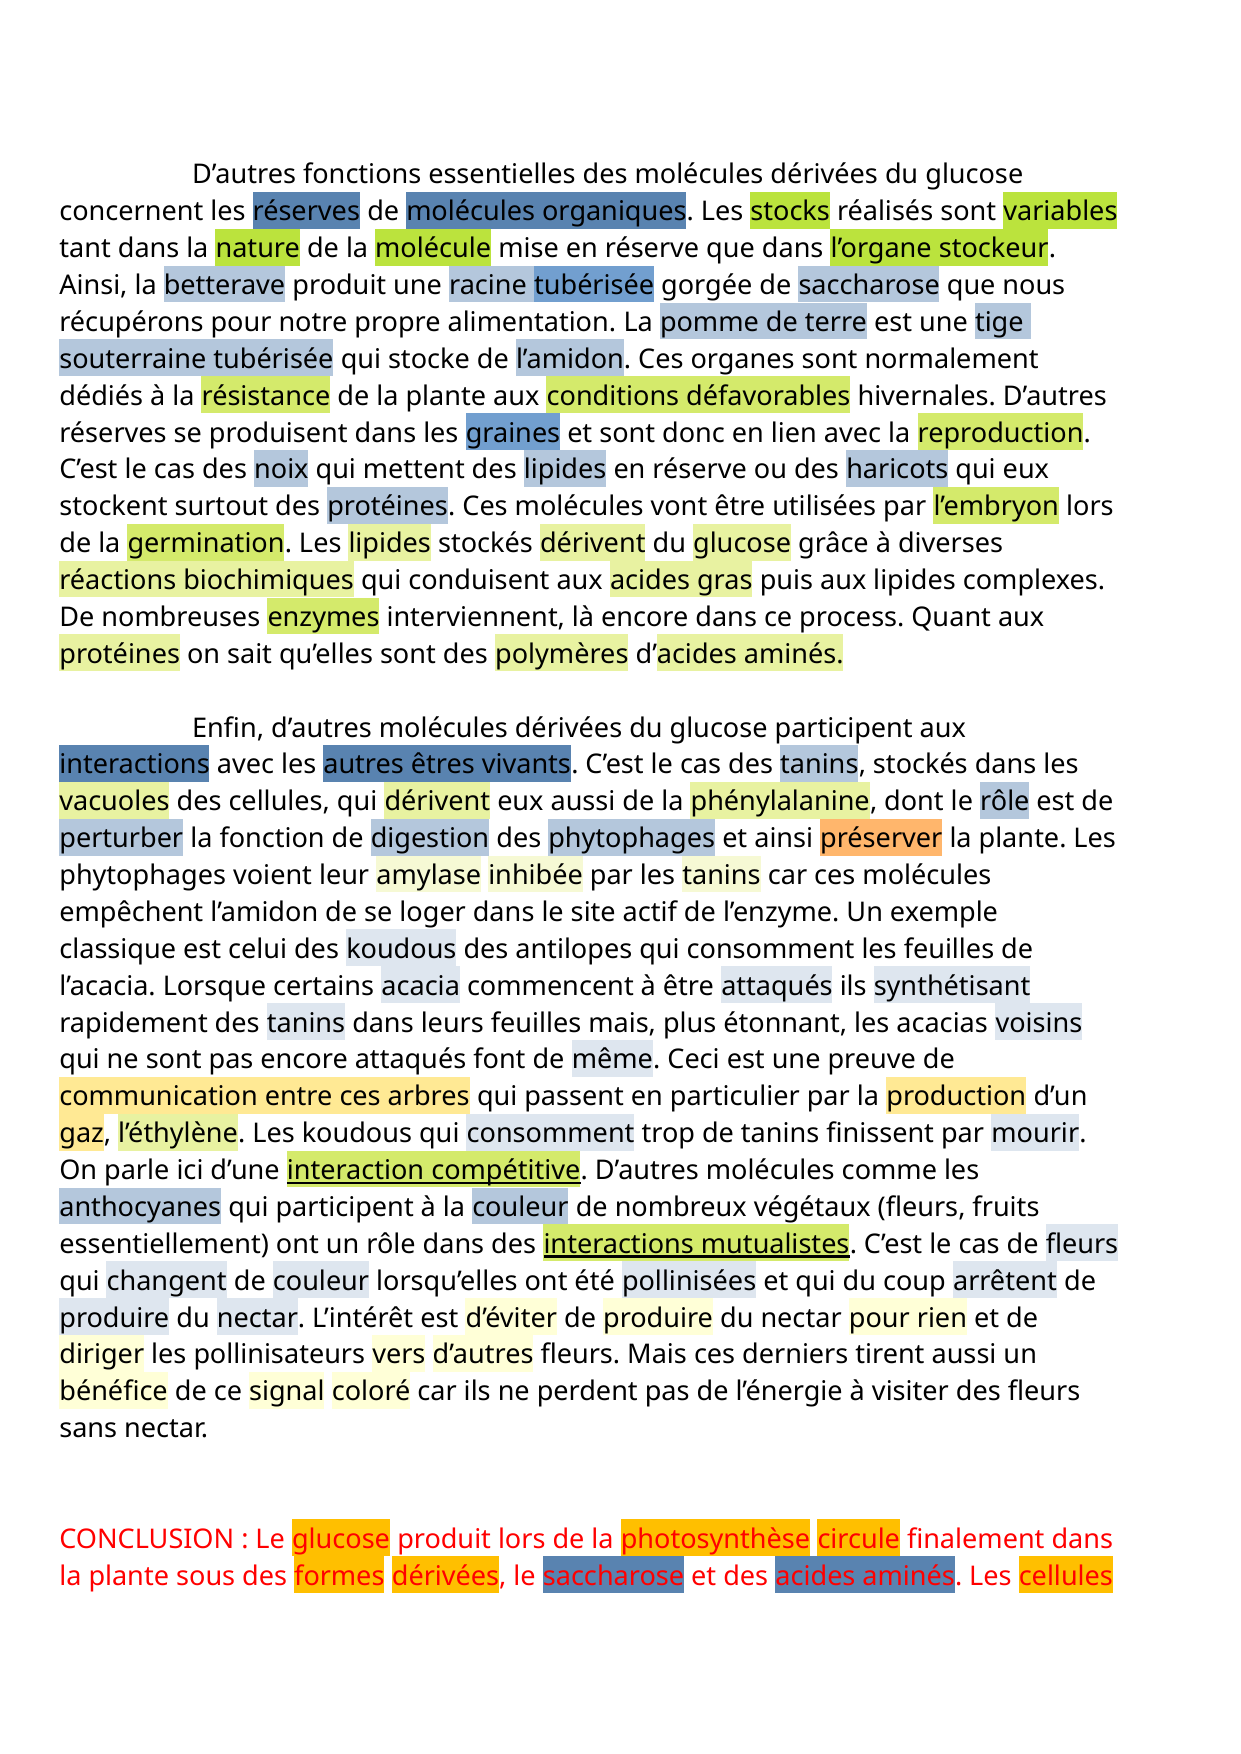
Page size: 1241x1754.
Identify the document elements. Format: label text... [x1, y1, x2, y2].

list D’autres fonctions essentielles des molécules dérivées du glucose concernent les réserves de molécules organiques. Les stocks réalisés sont variables tant dans la nature de la molécule mise en réserve que dans l’organe stockeur. Ainsi, la betterave produit une racine tubérisée gorgée de saccharose que nous récupérons pour notre propre alimentation. La pomme de terre est une tige souterraine tubérisée qui stocke de l’amidon. Ces organes sont normalement dédiés à la résistance de la plante aux conditions défavorables hivernales. D’autres réserves se produisent dans les graines et sont donc en lien avec la reproduction. C’est le cas des noix qui mettent des lipides en réserve ou des haricots qui eux stockent surtout des protéines. Ces molécules vont être utilisées par l’embryon lors de la germination. Les lipides stockés dérivent du glucose grâce à diverses réactions biochimiques qui conduisent aux acides gras puis aux lipides complexes. De nombreuses enzymes interviennent, là encore dans ce process. Quant aux protéines on sait qu’elles sont des polymères d’acides aminés. [59, 155, 1122, 671]
list CONCLUSION : Le glucose produit lors de la photosynthèse circule finalement dans la plante sous des formes dérivées, le saccharose et des acides aminés. Les cellules [59, 1519, 1122, 1593]
list Enfin, d’autres molécules dérivées du glucose participent aux interactions avec les autres êtres vivants. C’est le cas des tanins, stockés dans les vacuoles des cellules, qui dérivent eux aussi de la phénylalanine, dont le rôle est de perturber la fonction de digestion des phytophages et ainsi préserver la plante. Les phytophages voient leur amylase inhibée par les tanins car ces molécules empêchent l’amidon de se loger dans le site actif de l’enzyme. Un exemple classique est celui des koudous des antilopes qui consomment les feuilles de l’acacia. Lorsque certains acacia commencent à être attaqués ils synthétisant rapidement des tanins dans leurs feuilles mais, plus étonnant, les acacias voisins qui ne sont pas encore attaqués font de même. Ceci est une preuve de communication entre ces arbres qui passent en particulier par la production d’un gaz, l’éthylène. Les koudous qui consomment trop de tanins finissent par mourir. On parle ici d’une interaction compétitive. D’autres molécules comme les anthocyanes qui participent à la couleur de nombreux végétaux (fleurs, fruits essentiellement) ont un rôle dans des interactions mutualistes. C’est le cas de fleurs qui changent de couleur lorsqu’elles ont été pollinisées et qui du coup arrêtent de produire du nectar. L’intérêt est d’éviter de produire du nectar pour rien et de diriger les pollinisateurs vers d’autres fleurs. Mais ces derniers tirent aussi un bénéfice de ce signal coloré car ils ne perdent pas de l’énergie à visiter des fleurs sans nectar. [59, 708, 1122, 1446]
